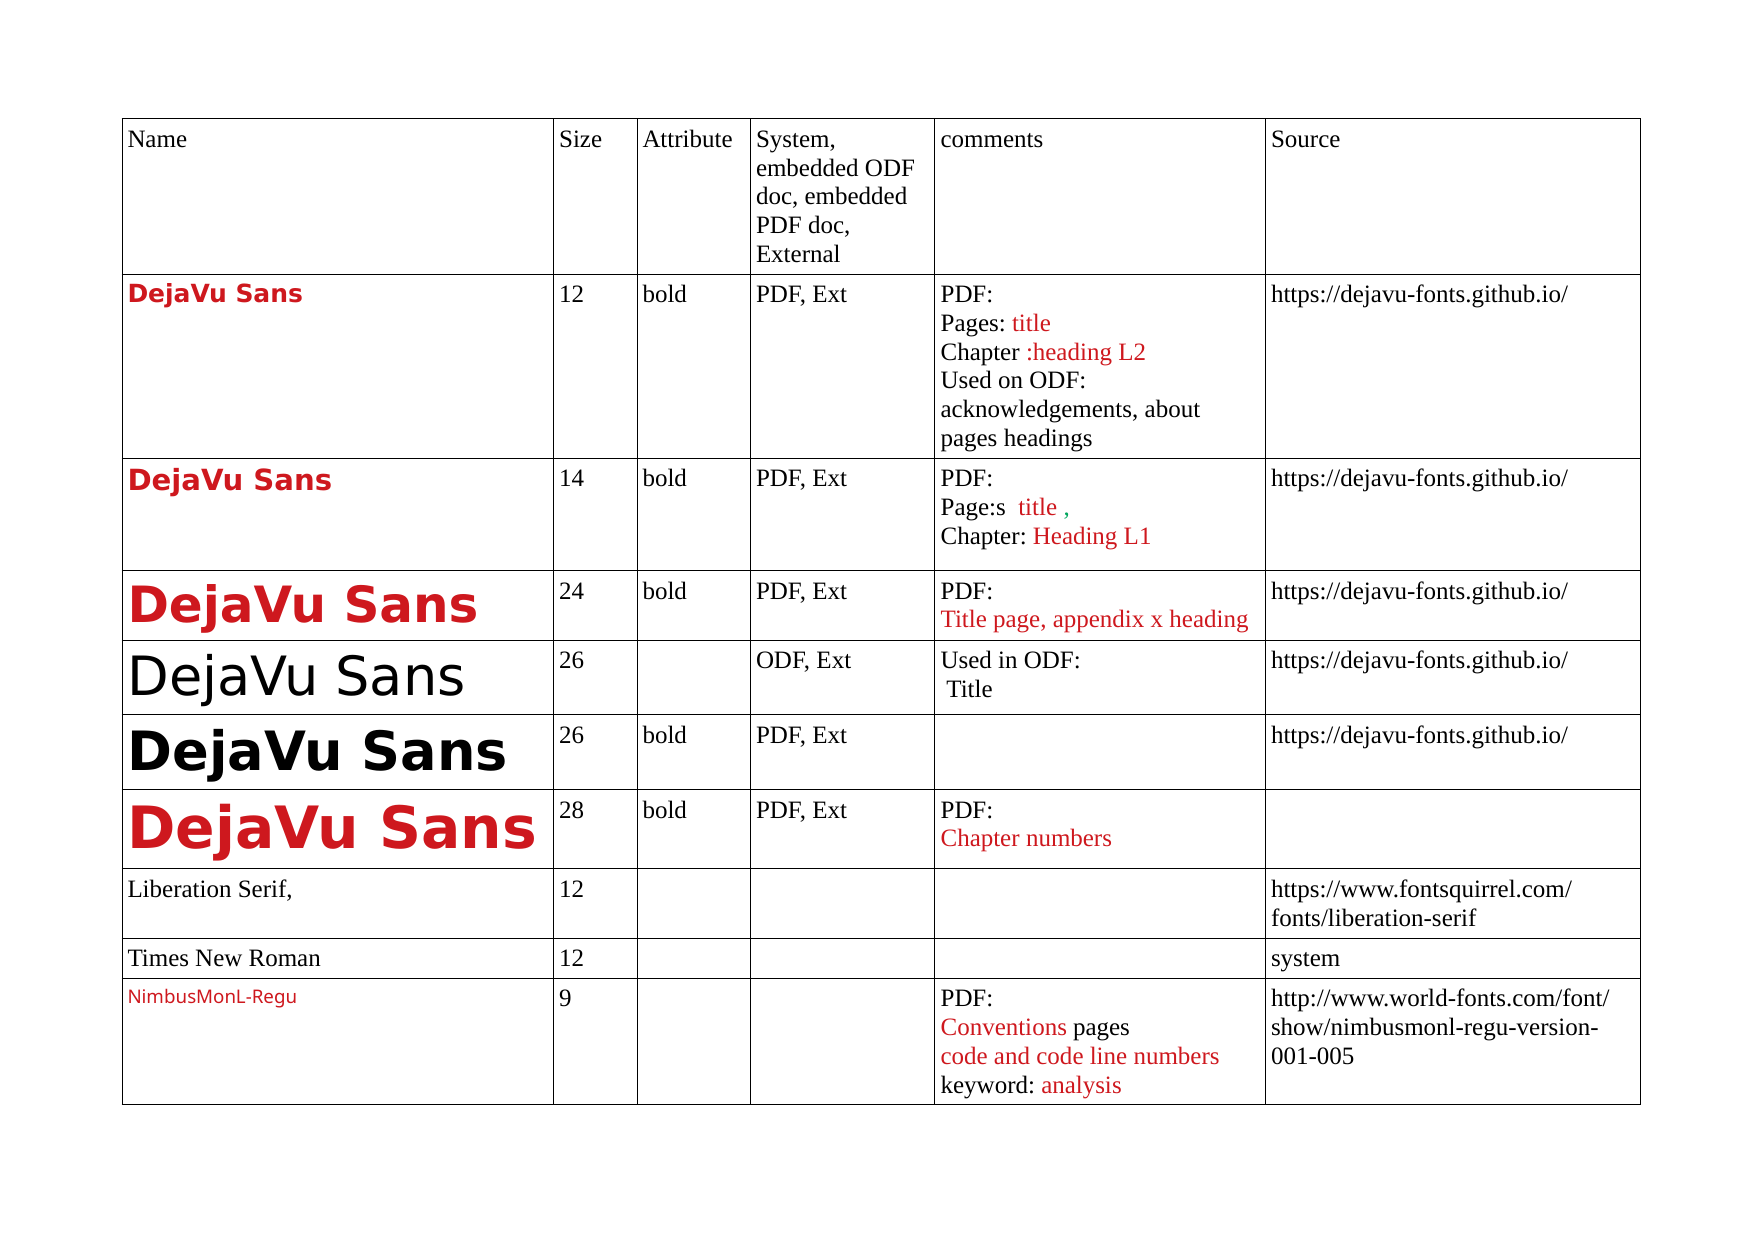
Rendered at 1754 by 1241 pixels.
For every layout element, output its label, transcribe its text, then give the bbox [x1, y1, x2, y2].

table_cell DejaVu Sans [123, 275, 553, 457]
table_header comments [935, 119, 1265, 273]
table_cell 14 [554, 459, 637, 570]
table_cell 24 [554, 571, 637, 640]
table_cell DejaVu Sans [123, 641, 553, 714]
table_cell [638, 641, 750, 714]
table_cell DejaVu Sans [123, 459, 553, 570]
table_cell [751, 869, 934, 937]
table_cell 12 [554, 939, 637, 978]
table_cell [638, 939, 750, 978]
table_cell [751, 979, 934, 1104]
table_cell https://dejavu-fonts.github.io/ [1266, 275, 1640, 457]
table_cell 26 [554, 641, 637, 714]
table_cell DejaVu Sans [123, 571, 553, 640]
table_cell PDF: Page:s title , Chapter: Heading L1 [935, 459, 1265, 570]
table_cell PDF, Ext [751, 571, 934, 640]
table_cell [751, 939, 934, 978]
table_cell ODF, Ext [751, 641, 934, 714]
table_cell 28 [554, 790, 637, 868]
table_header Attribute [638, 119, 750, 273]
table_cell [1266, 790, 1640, 868]
table_cell DejaVu Sans [123, 790, 553, 868]
table_cell 12 [554, 275, 637, 457]
table_cell [638, 869, 750, 937]
table_cell https://dejavu-fonts.github.io/ [1266, 459, 1640, 570]
table_cell https://dejavu-fonts.github.io/ [1266, 641, 1640, 714]
table_cell 26 [554, 715, 637, 789]
table_cell [935, 715, 1265, 789]
table_cell [935, 939, 1265, 978]
table_cell bold [638, 571, 750, 640]
table_cell [935, 869, 1265, 937]
table_cell NimbusMonL-Regu [123, 979, 553, 1104]
table_cell 9 [554, 979, 637, 1104]
table_cell bold [638, 275, 750, 457]
table_cell [638, 979, 750, 1104]
table_header Name [123, 119, 553, 273]
table_cell Times New Roman [123, 939, 553, 978]
table_cell PDF, Ext [751, 459, 934, 570]
table_cell PDF: Title page, appendix x heading [935, 571, 1265, 640]
table_cell https://www.fontsquirrel.com/fonts/liberation-serif [1266, 869, 1640, 937]
table_header Size [554, 119, 637, 273]
table_header System, embedded ODF doc, embedded PDF doc, External [751, 119, 934, 273]
table_cell PDF: Conventions pages code and code line numbers keyword: analysis [935, 979, 1265, 1104]
table_cell bold [638, 459, 750, 570]
table_cell PDF, Ext [751, 715, 934, 789]
table_cell http://www.world-fonts.com/font/show/nimbusmonl-regu-version-001-005 [1266, 979, 1640, 1104]
table_cell bold [638, 715, 750, 789]
table_cell PDF, Ext [751, 790, 934, 868]
table_cell Liberation Serif, [123, 869, 553, 937]
table_cell PDF, Ext [751, 275, 934, 457]
table_cell PDF: Chapter numbers [935, 790, 1265, 868]
table_cell Used in ODF: Title [935, 641, 1265, 714]
table_cell system [1266, 939, 1640, 978]
table_header Source [1266, 119, 1640, 273]
table_cell bold [638, 790, 750, 868]
table_cell DejaVu Sans [123, 715, 553, 789]
table_cell https://dejavu-fonts.github.io/ [1266, 571, 1640, 640]
table_cell PDF: Pages: title Chapter :heading L2 Used on ODF: acknowledgements, about pages headings [935, 275, 1265, 457]
table_cell 12 [554, 869, 637, 937]
table_cell https://dejavu-fonts.github.io/ [1266, 715, 1640, 789]
